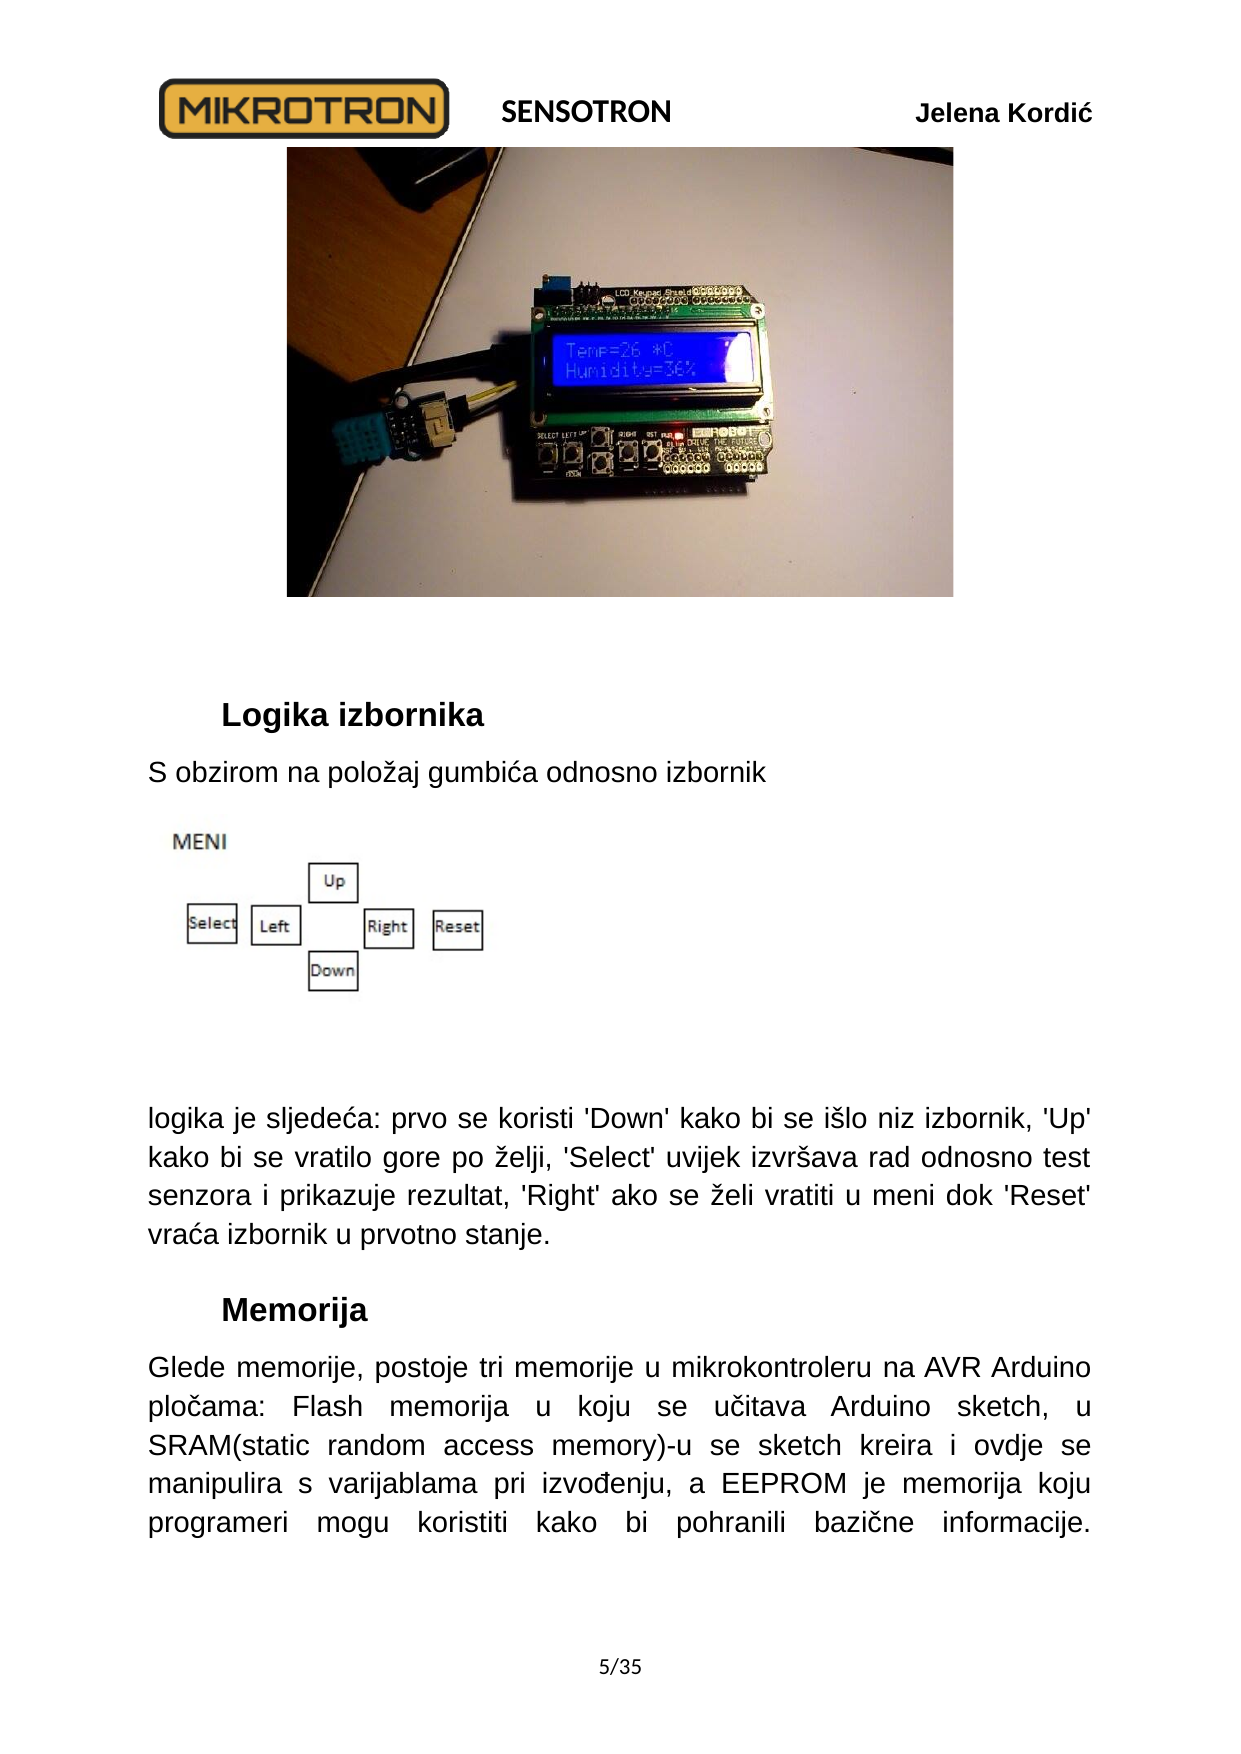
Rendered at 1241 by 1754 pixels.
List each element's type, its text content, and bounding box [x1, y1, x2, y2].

subtitle Logika izbornika [148, 694, 1093, 733]
picture [286, 147, 954, 597]
text S obzirom na položaj gumbića odnosno izbornik [148, 755, 1093, 789]
text Glede memorije, postoje tri memorije u mikrokontroleru na AVR Arduino pločama: Flash memorija u koju se učitava Arduino sketch, u SRAM(static random access memory)-u se sketch kreira i ovdje se manipulira s varijablama pri izvođenju, a EEPROM je memorija koju programeri mogu koristiti kako bi pohranili bazične informacije. [148, 1350, 1093, 1538]
picture [147, 814, 534, 1017]
subtitle Memorija [148, 1290, 1093, 1328]
text logika je sljedeća: prvo se koristi 'Down' kako bi se išlo niz izbornik, 'Up' kako bi se vratilo gore po želji, 'Select' uvijek izvršava rad odnosno test senzora i prikazuje rezultat, 'Right' ako se želi vratiti u meni dok 'Reset' vraća izbornik u prvotno stanje. [148, 1101, 1093, 1250]
